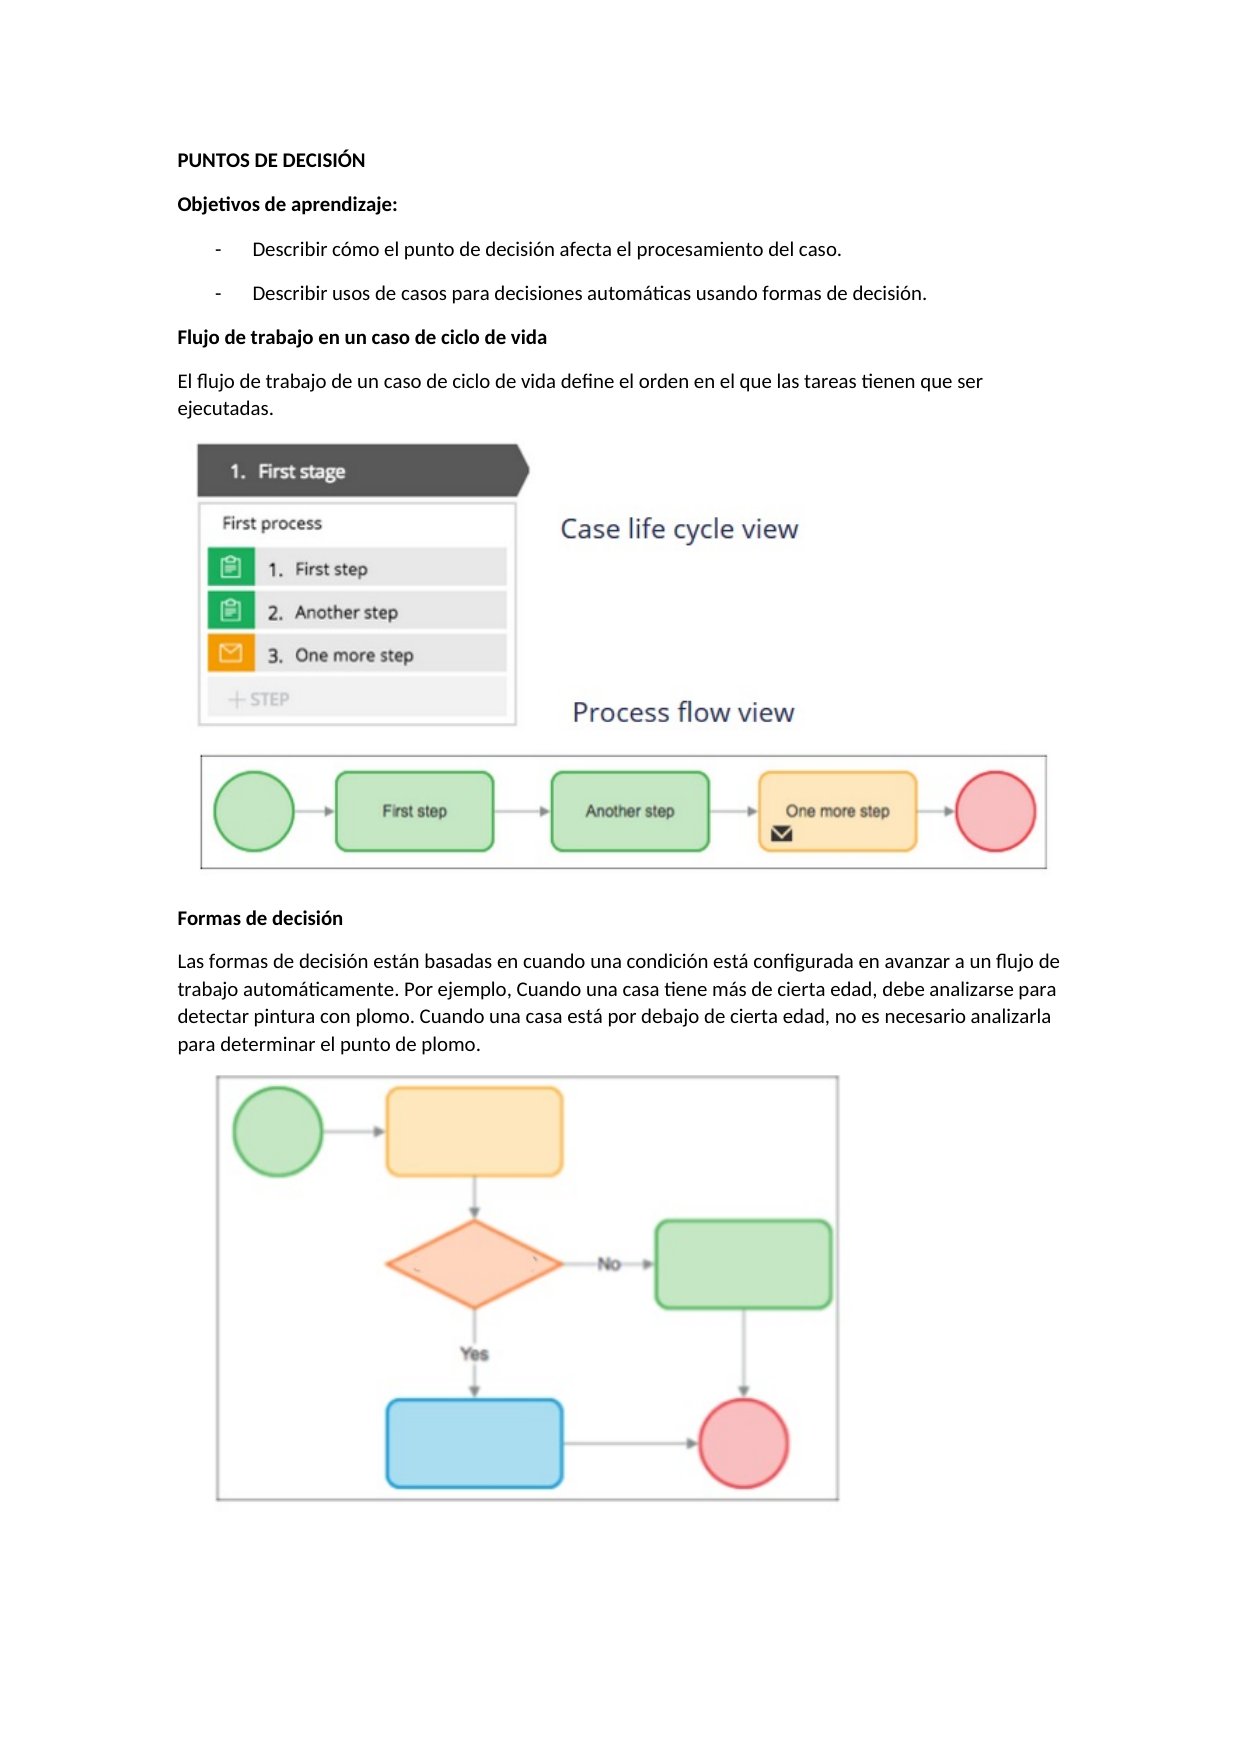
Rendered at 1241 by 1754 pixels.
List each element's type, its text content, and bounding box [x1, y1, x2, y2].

text Flujo de trabajo en un caso de ciclo de vida [177, 324, 1063, 349]
text Las formas de decisión están basadas en cuando una condición está configurada en avanzar a un flujo de trabajo automáticamente. Por ejemplo, Cuando una casa tiene más de cierta edad, debe analizarse para detectar pintura con plomo. Cuando una casa está por debajo de cierta edad, no es necesario analizarla para determinar el punto de plomo. [177, 949, 1063, 1056]
picture [177, 1075, 870, 1527]
picture [177, 439, 1063, 886]
text Formas de decisión [177, 905, 1063, 930]
text PUNTOS DE DECISIÓN [177, 148, 1063, 173]
text El flujo de trabajo de un caso de ciclo de vida define el orden en el que las tareas tienen que ser ejecutadas. [177, 368, 1063, 421]
list Describir cómo el punto de decisión afecta el procesamiento del caso. [215, 236, 1063, 261]
list Describir usos de casos para decisiones automáticas usando formas de decisión. [215, 280, 1063, 305]
text Objetivos de aprendizaje: [177, 192, 1063, 217]
